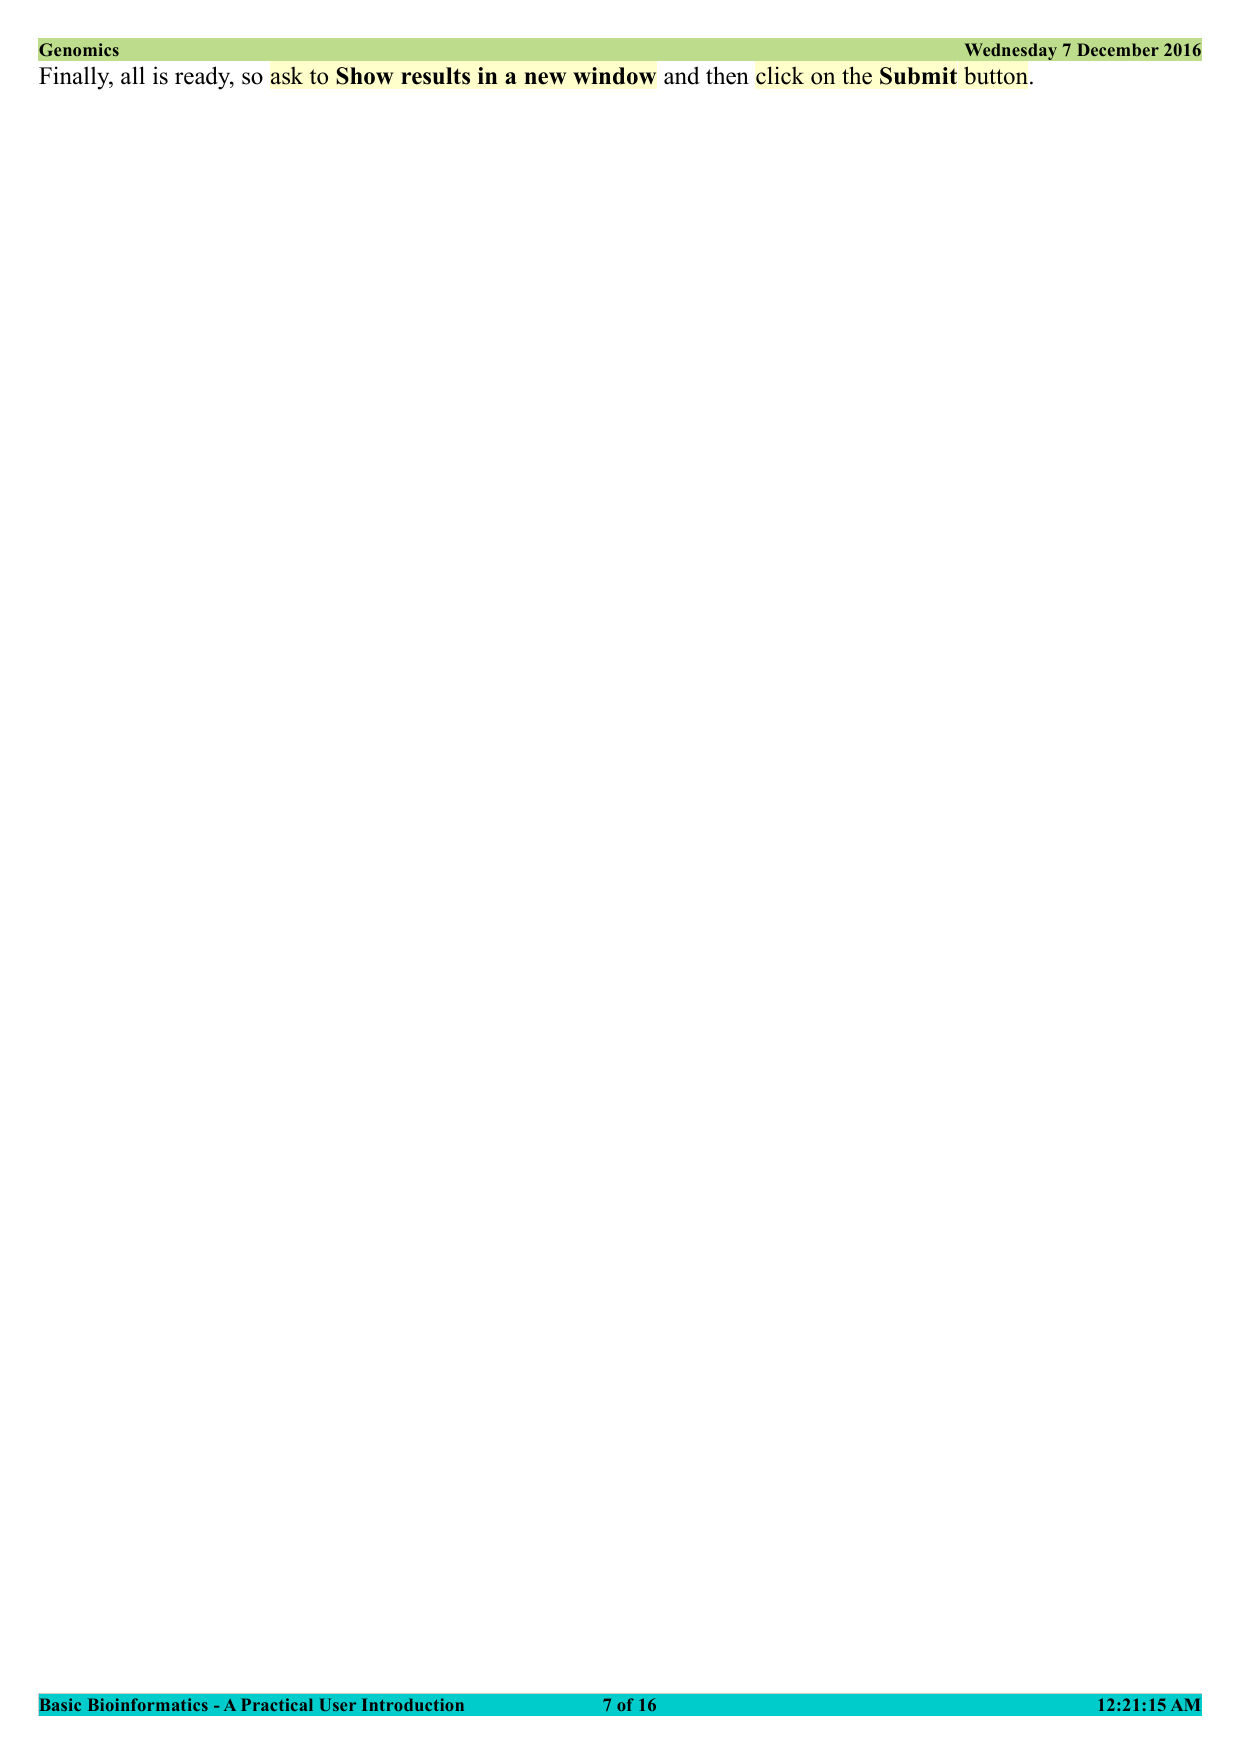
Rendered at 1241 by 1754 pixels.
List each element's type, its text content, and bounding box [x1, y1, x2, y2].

text Finally, all is ready, so ask to Show results in a new window and then click on the Submit button. [38, 61, 1202, 89]
